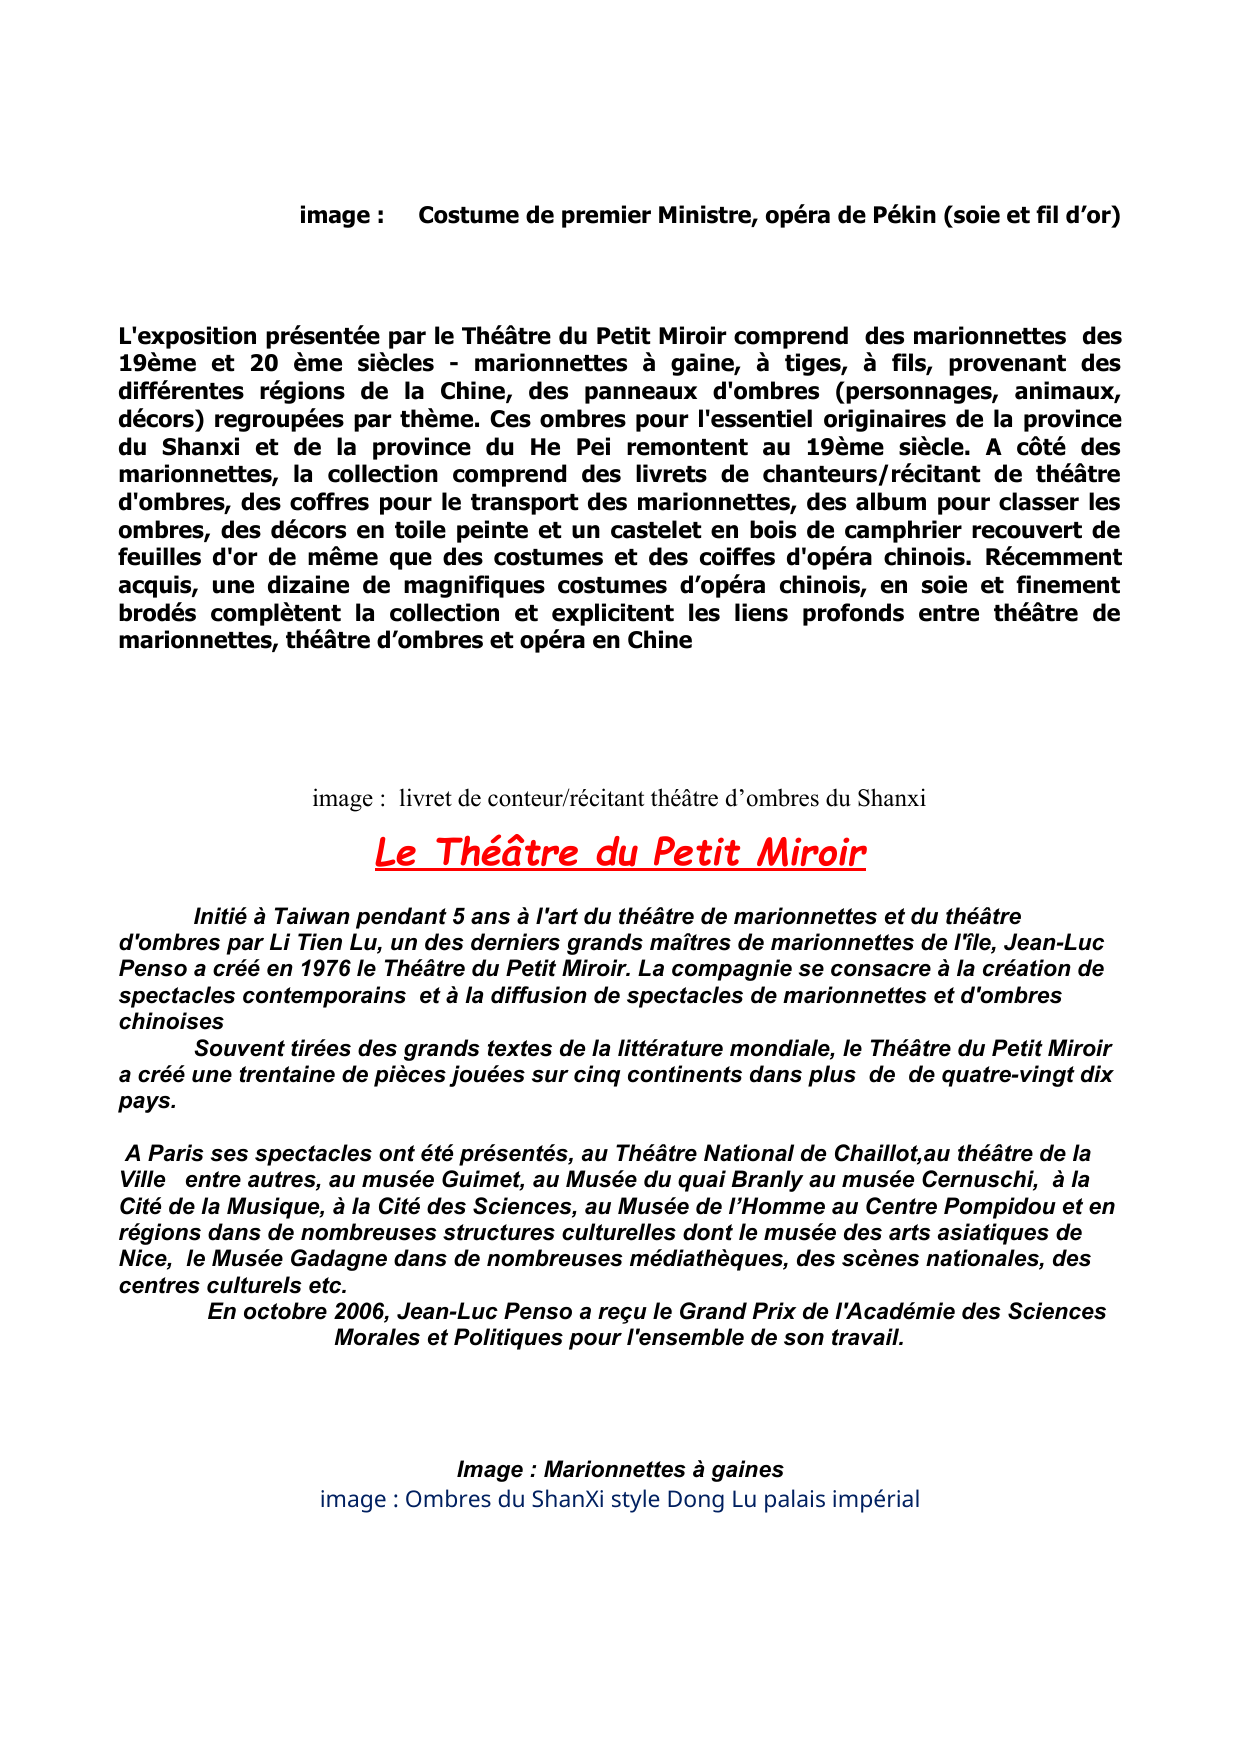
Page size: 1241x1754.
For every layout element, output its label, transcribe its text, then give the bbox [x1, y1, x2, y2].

text image : livret de conteur/récitant théâtre d’ombres du Shanxi [118, 783, 1122, 812]
text Image : Marionnettes à gaines [118, 1456, 1122, 1482]
text image : Ombres du ShanXi style Dong Lu palais impérial [118, 1482, 1122, 1514]
text image : Costume de premier Ministre, opéra de Pékin (soie et fil d’or) [118, 201, 1122, 228]
text L'exposition présentée par le Théâtre du Petit Miroir comprend des marionnettes des 19ème et 20 ème siècles - marionnettes à gaine, à tiges, à fils, provenant des différentes régions de la Chine, des panneaux d'ombres (personnages, animaux, décors) regroupées par thème. Ces ombres pour l'essentiel originaires de la province du Shanxi et de la province du He Pei remontent au 19ème siècle. A côté des marionnettes, la collection comprend des livrets de chanteurs/récitant de théâtre d'ombres, des coffres pour le transport des marionnettes, des album pour classer les ombres, des décors en toile peinte et un castelet en bois de camphrier recouvert de feuilles d'or de même que des costumes et des coiffes d'opéra chinois. Récemment acquis, une dizaine de magnifiques costumes d’opéra chinois, en soie et finement brodés complètent la collection et explicitent les liens profonds entre théâtre de marionnettes, théâtre d’ombres et opéra en Chine [118, 321, 1122, 654]
text Le Théâtre du Petit Miroir [118, 824, 1122, 876]
text Souvent tirées des grands textes de la littérature mondiale, le Théâtre du Petit Miroir a créé une trentaine de pièces jouées sur cinq continents dans plus de de quatre-vingt dix pays. [118, 1034, 1122, 1113]
text Initié à Taiwan pendant 5 ans à l'art du théâtre de marionnettes et du théâtre d'ombres par Li Tien Lu, un des derniers grands maîtres de marionnettes de l'île, Jean-Luc Penso a créé en 1976 le Théâtre du Petit Miroir. La compagnie se consacre à la création de spectacles contemporains et à la diffusion de spectacles de marionnettes et d'ombres chinoises [118, 903, 1122, 1034]
text A Paris ses spectacles ont été présentés, au Théâtre National de Chaillot,au théâtre de la Ville entre autres, au musée Guimet, au Musée du quai Branly au musée Cernuschi, à la Cité de la Musique, à la Cité des Sciences, au Musée de l’Homme au Centre Pompidou et en régions dans de nombreuses structures culturelles dont le musée des arts asiatiques de Nice, le Musée Gadagne dans de nombreuses médiathèques, des scènes nationales, des centres culturels etc. [118, 1140, 1122, 1298]
text En octobre 2006, Jean-Luc Penso a reçu le Grand Prix de l'Académie des Sciences Morales et Politiques pour l'ensemble de son travail. [118, 1298, 1122, 1351]
